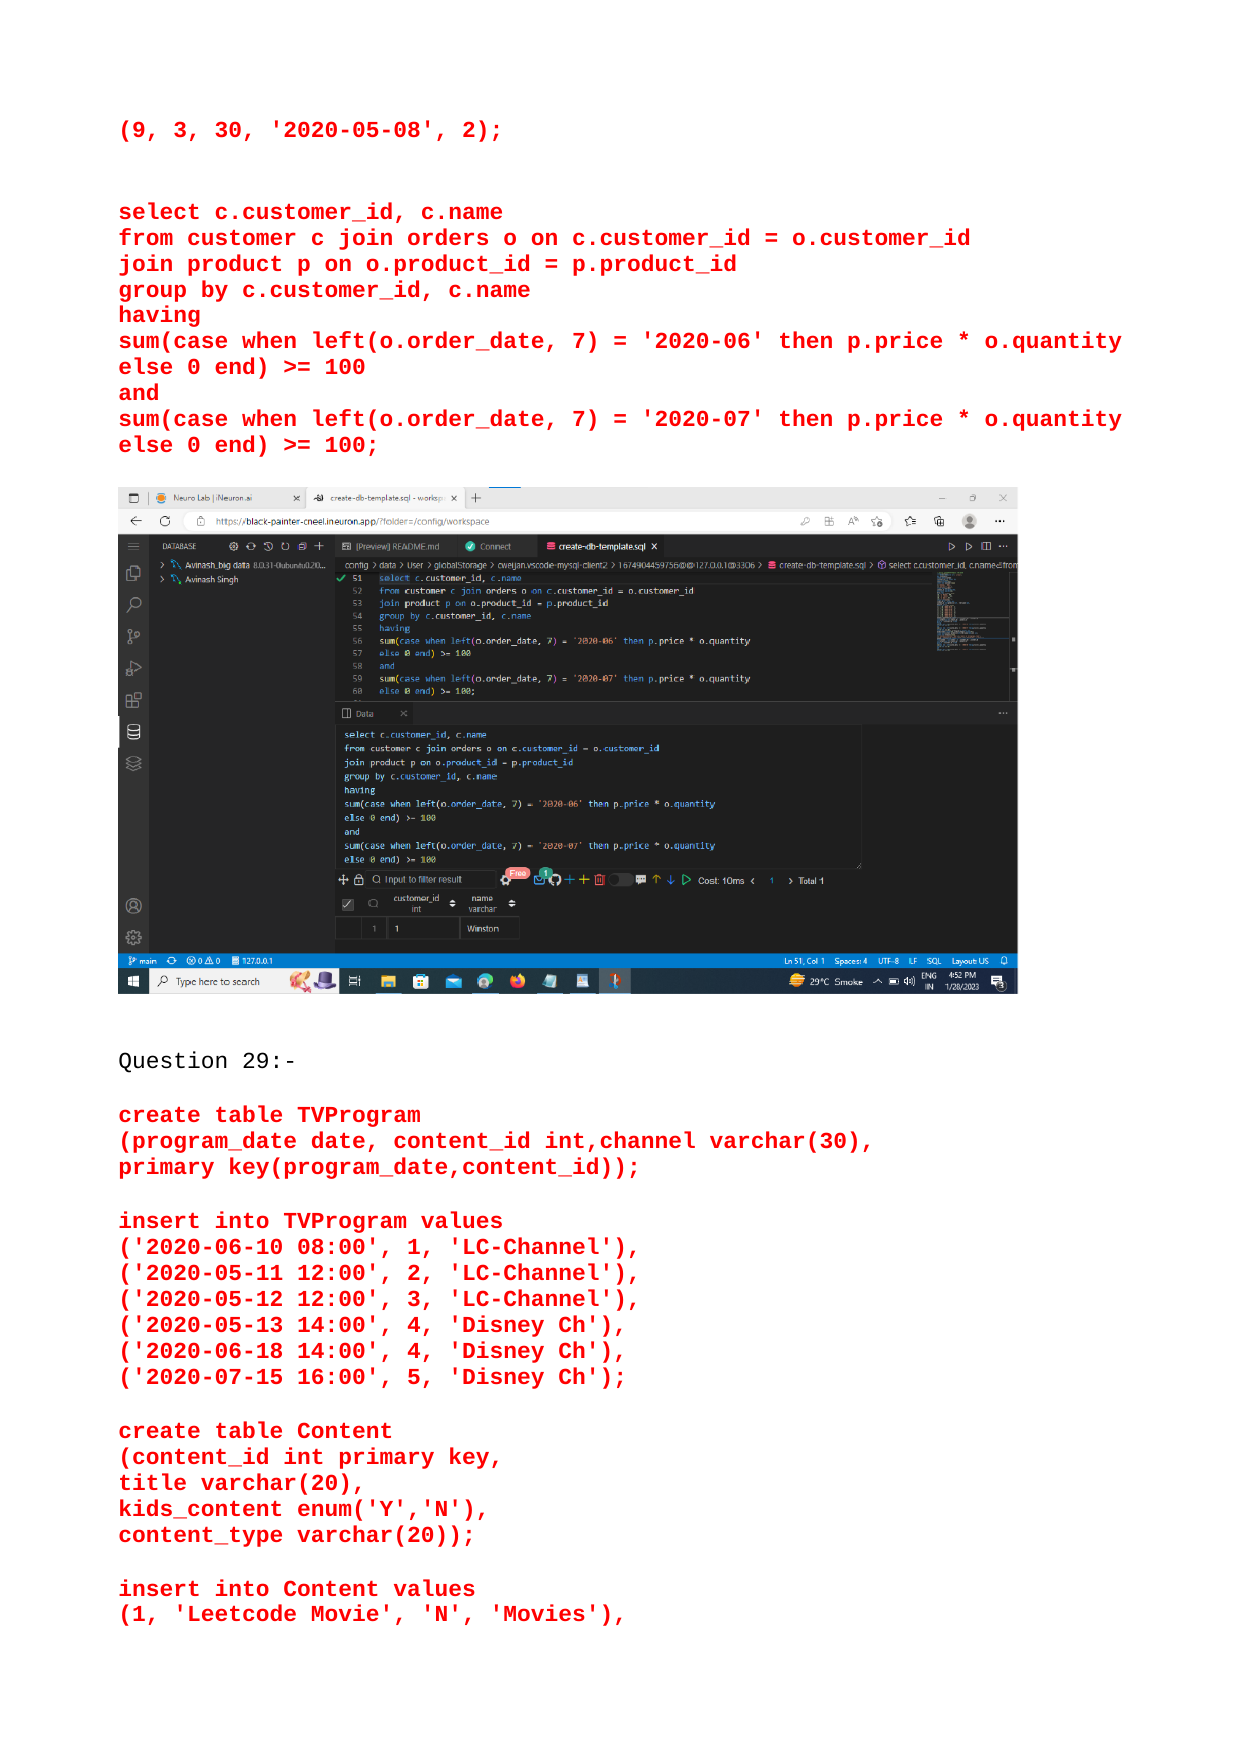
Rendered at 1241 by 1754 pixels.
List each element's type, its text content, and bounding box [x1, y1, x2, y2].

text sum(case when left(o.order_date, 7) = '2020-07' then p.price * o.quantity [118, 408, 1122, 433]
text sum(case when left(o.order_date, 7) = '2020-06' then p.price * o.quantity [118, 330, 1122, 356]
text from customer c join orders o on c.customer_id = o.customer_id [118, 226, 1122, 252]
text and [118, 382, 1122, 408]
text title varchar(20), [118, 1471, 1122, 1497]
text ('2020-06-10 08:00', 1, 'LC-Channel'), [118, 1236, 1122, 1261]
text insert into TVProgram values [118, 1209, 1122, 1236]
text select c.customer_id, c.name [118, 200, 1122, 226]
text Question 29:- [118, 1050, 1122, 1076]
text (content_id int primary key, [118, 1445, 1122, 1471]
text ('2020-07-15 16:00', 5, 'Disney Ch'); [118, 1365, 1122, 1391]
text ('2020-05-11 12:00', 2, 'LC-Channel'), [118, 1261, 1122, 1287]
text ('2020-05-13 14:00', 4, 'Disney Ch'), [118, 1313, 1122, 1339]
text (9, 3, 30, '2020-05-08', 2); [118, 118, 1122, 144]
text group by c.customer_id, c.name [118, 278, 1122, 304]
text primary key(program_date,content_id)); [118, 1156, 1122, 1182]
text having [118, 304, 1122, 330]
text ('2020-05-12 12:00', 3, 'LC-Channel'), [118, 1287, 1122, 1313]
text join product p on o.product_id = p.product_id [118, 252, 1122, 278]
text kids_content enum('Y','N'), [118, 1497, 1122, 1523]
text (program_date date, content_id int,channel varchar(30), [118, 1130, 1122, 1156]
text else 0 end) >= 100; [118, 433, 1122, 459]
text (1, 'Leetcode Movie', 'N', 'Movies'), [118, 1603, 1122, 1629]
text insert into Content values [118, 1577, 1122, 1603]
text create table Content [118, 1419, 1122, 1445]
text content_type varchar(20)); [118, 1523, 1122, 1549]
text create table TVProgram [118, 1104, 1122, 1130]
text else 0 end) >= 100 [118, 356, 1122, 382]
text ('2020-06-18 14:00', 4, 'Disney Ch'), [118, 1339, 1122, 1365]
